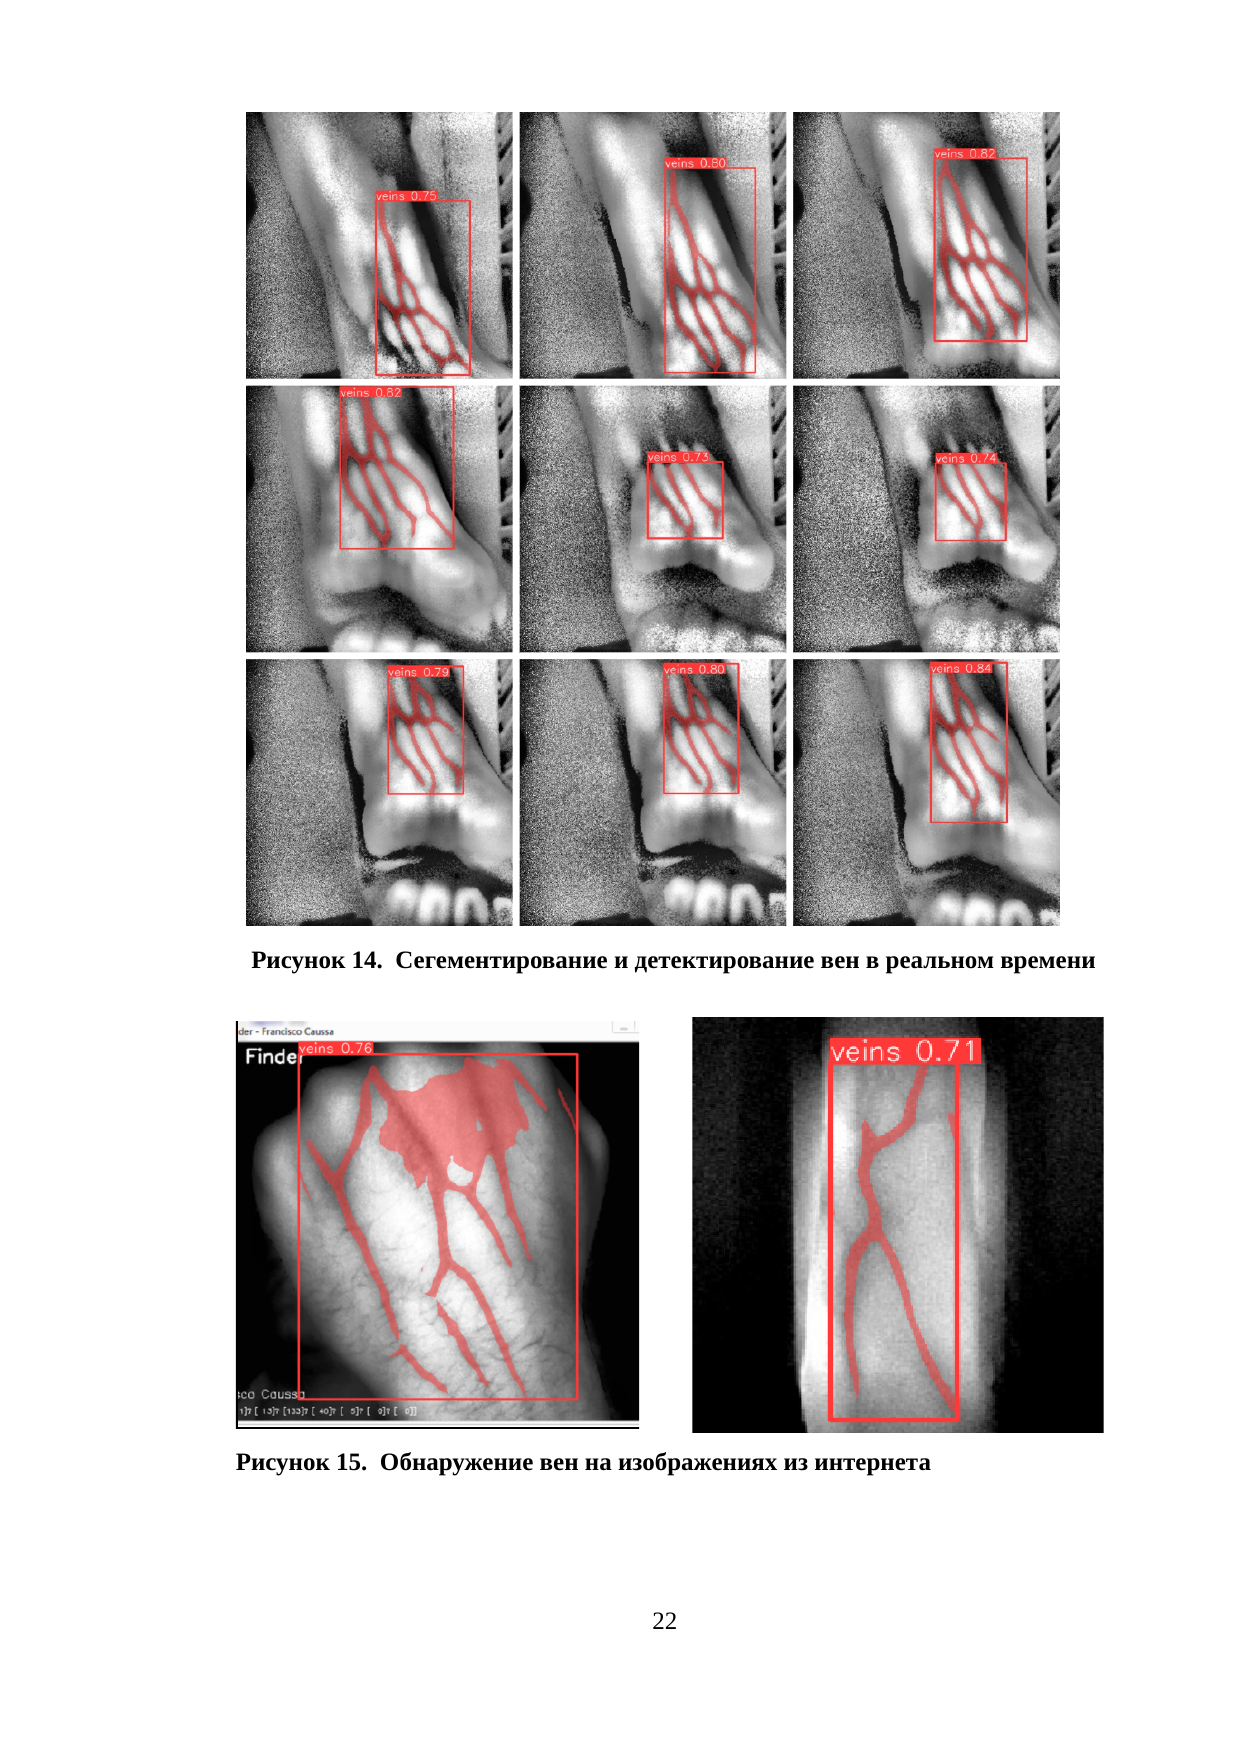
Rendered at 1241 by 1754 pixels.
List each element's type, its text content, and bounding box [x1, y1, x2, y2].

picture [239, 105, 1066, 932]
picture [235, 1021, 640, 1429]
text Рисунок 14. Сегементирование и детектирование вен в реальном времени [177, 911, 1152, 974]
text Рисунок 15. Обнаружение вен на изображениях из интернета [177, 1443, 1152, 1476]
picture [692, 1017, 1104, 1433]
